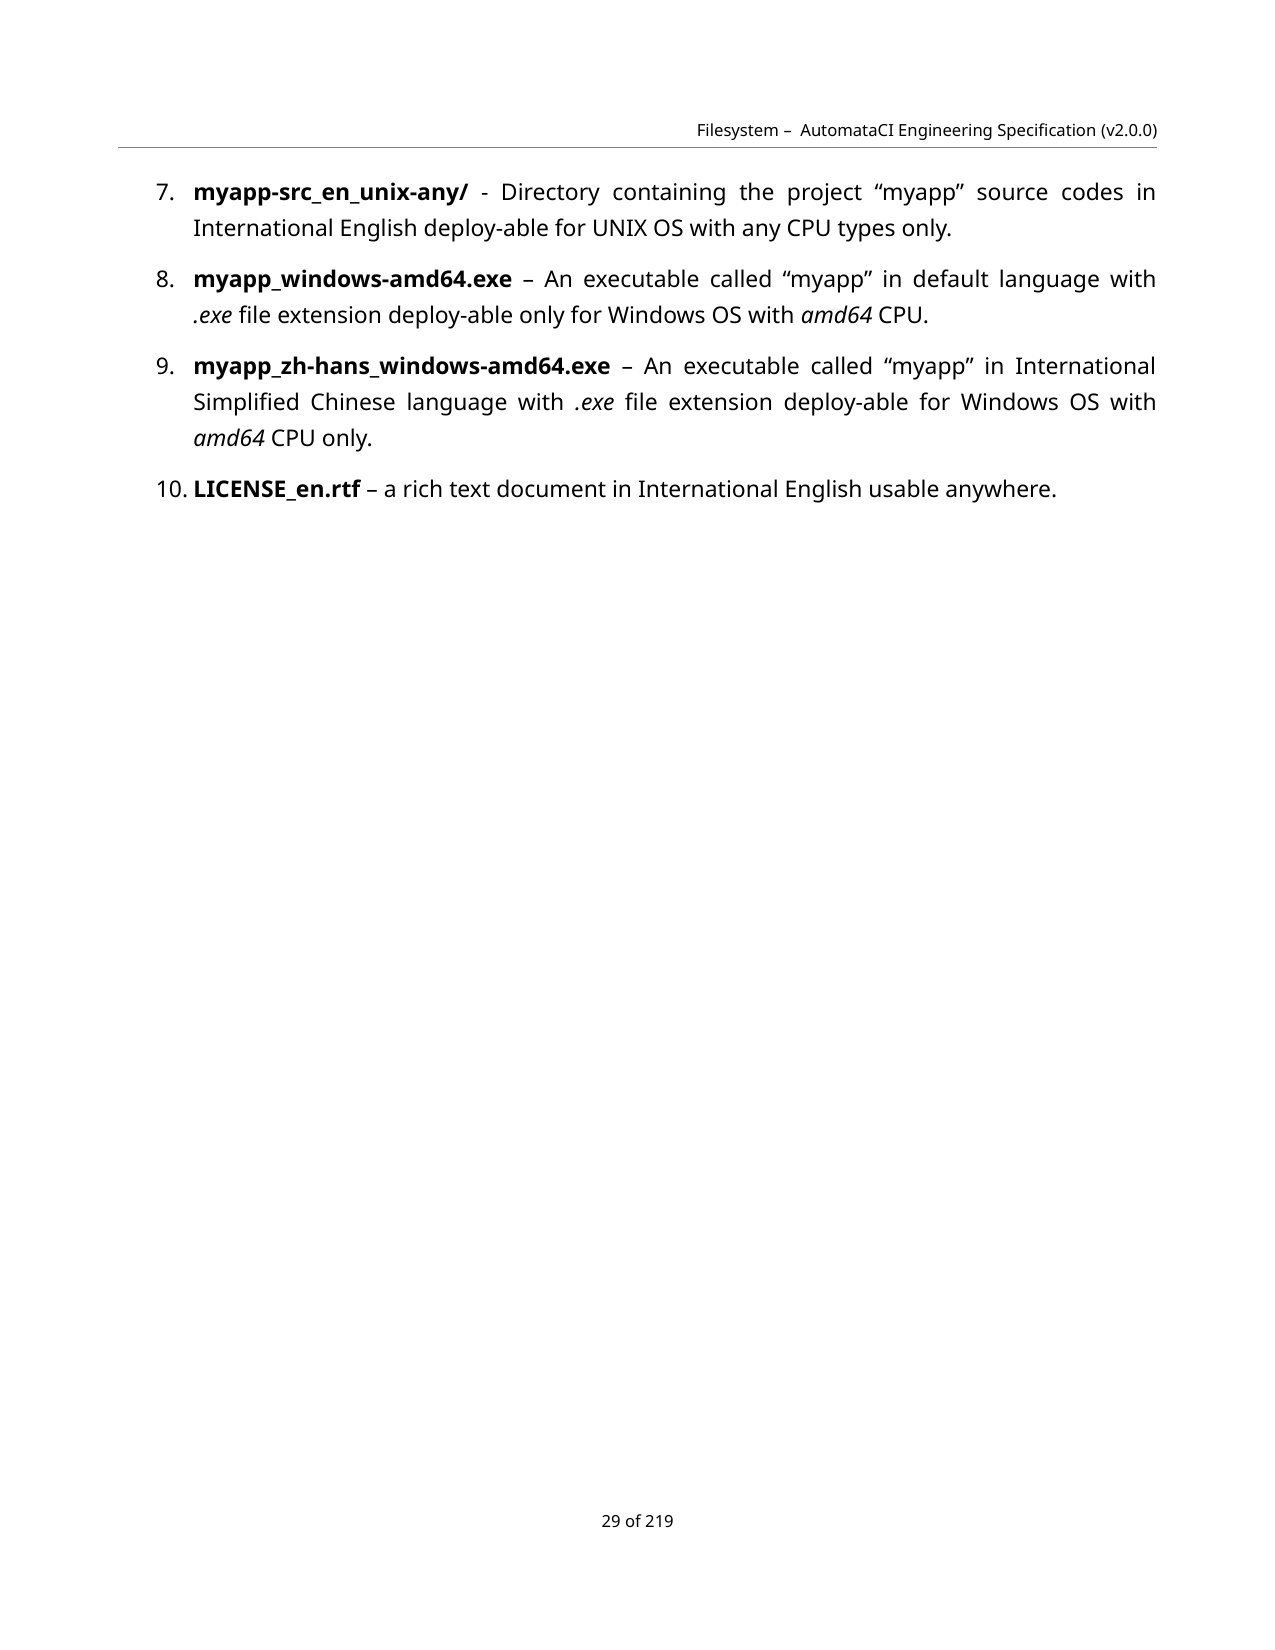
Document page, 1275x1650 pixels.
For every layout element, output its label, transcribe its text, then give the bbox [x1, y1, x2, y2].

list myapp_zh-hans_windows-amd64.exe – An executable called “myapp” in International Simplified Chinese language with .exe file extension deploy-able for Windows OS with amd64 CPU only. [156, 350, 1157, 453]
list myapp_windows-amd64.exe – An executable called “myapp” in default language with .exe file extension deploy-able only for Windows OS with amd64 CPU. [156, 263, 1157, 330]
list myapp-src_en_unix-any/ - Directory containing the project “myapp” source codes in International English deploy-able for UNIX OS with any CPU types only. [156, 176, 1157, 243]
list LICENSE_en.rtf – a rich text document in International English usable anywhere. [156, 473, 1157, 504]
